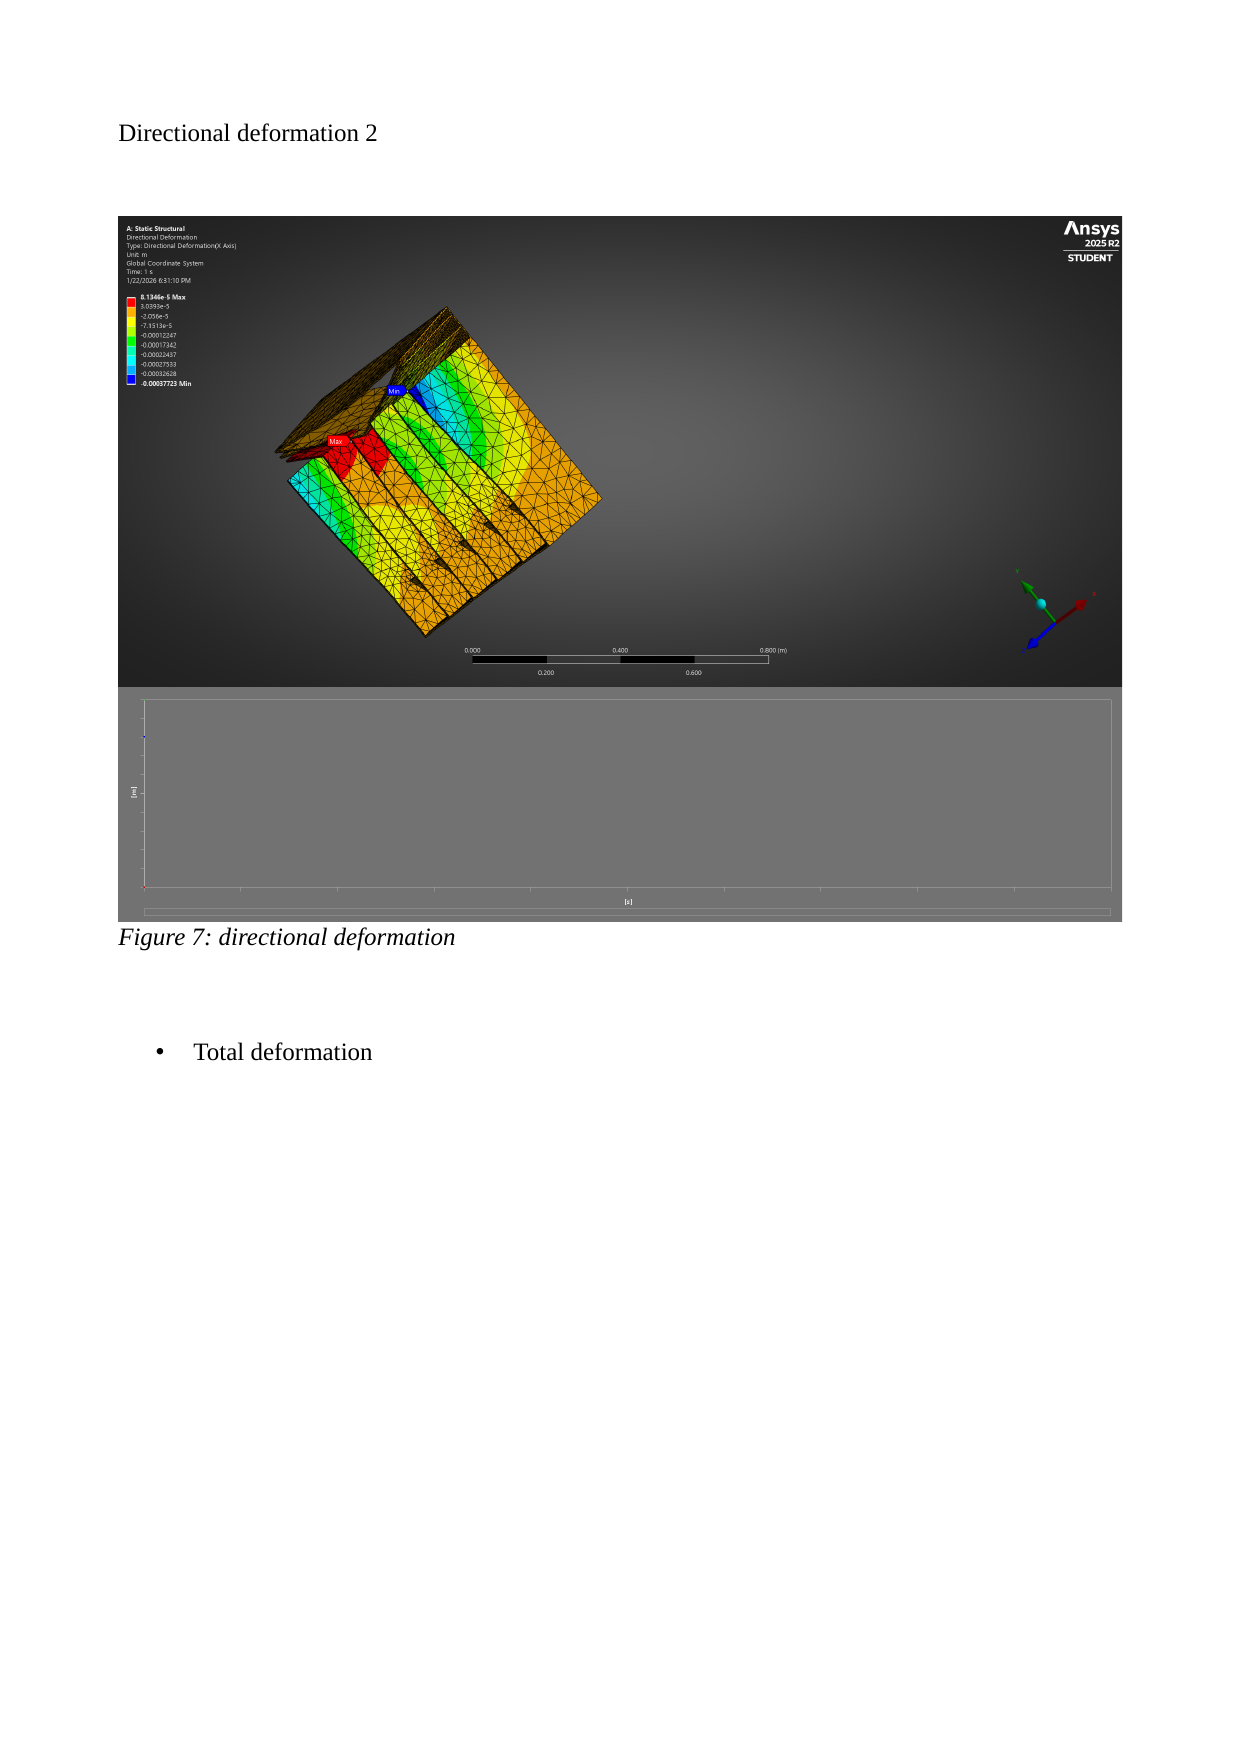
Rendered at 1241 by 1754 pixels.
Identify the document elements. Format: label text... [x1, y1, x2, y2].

text Directional deformation 2 [118, 118, 1122, 147]
picture [118, 216, 1123, 922]
list Total deformation [156, 1037, 1122, 1066]
text Figure 7: directional deformation [118, 922, 1122, 951]
